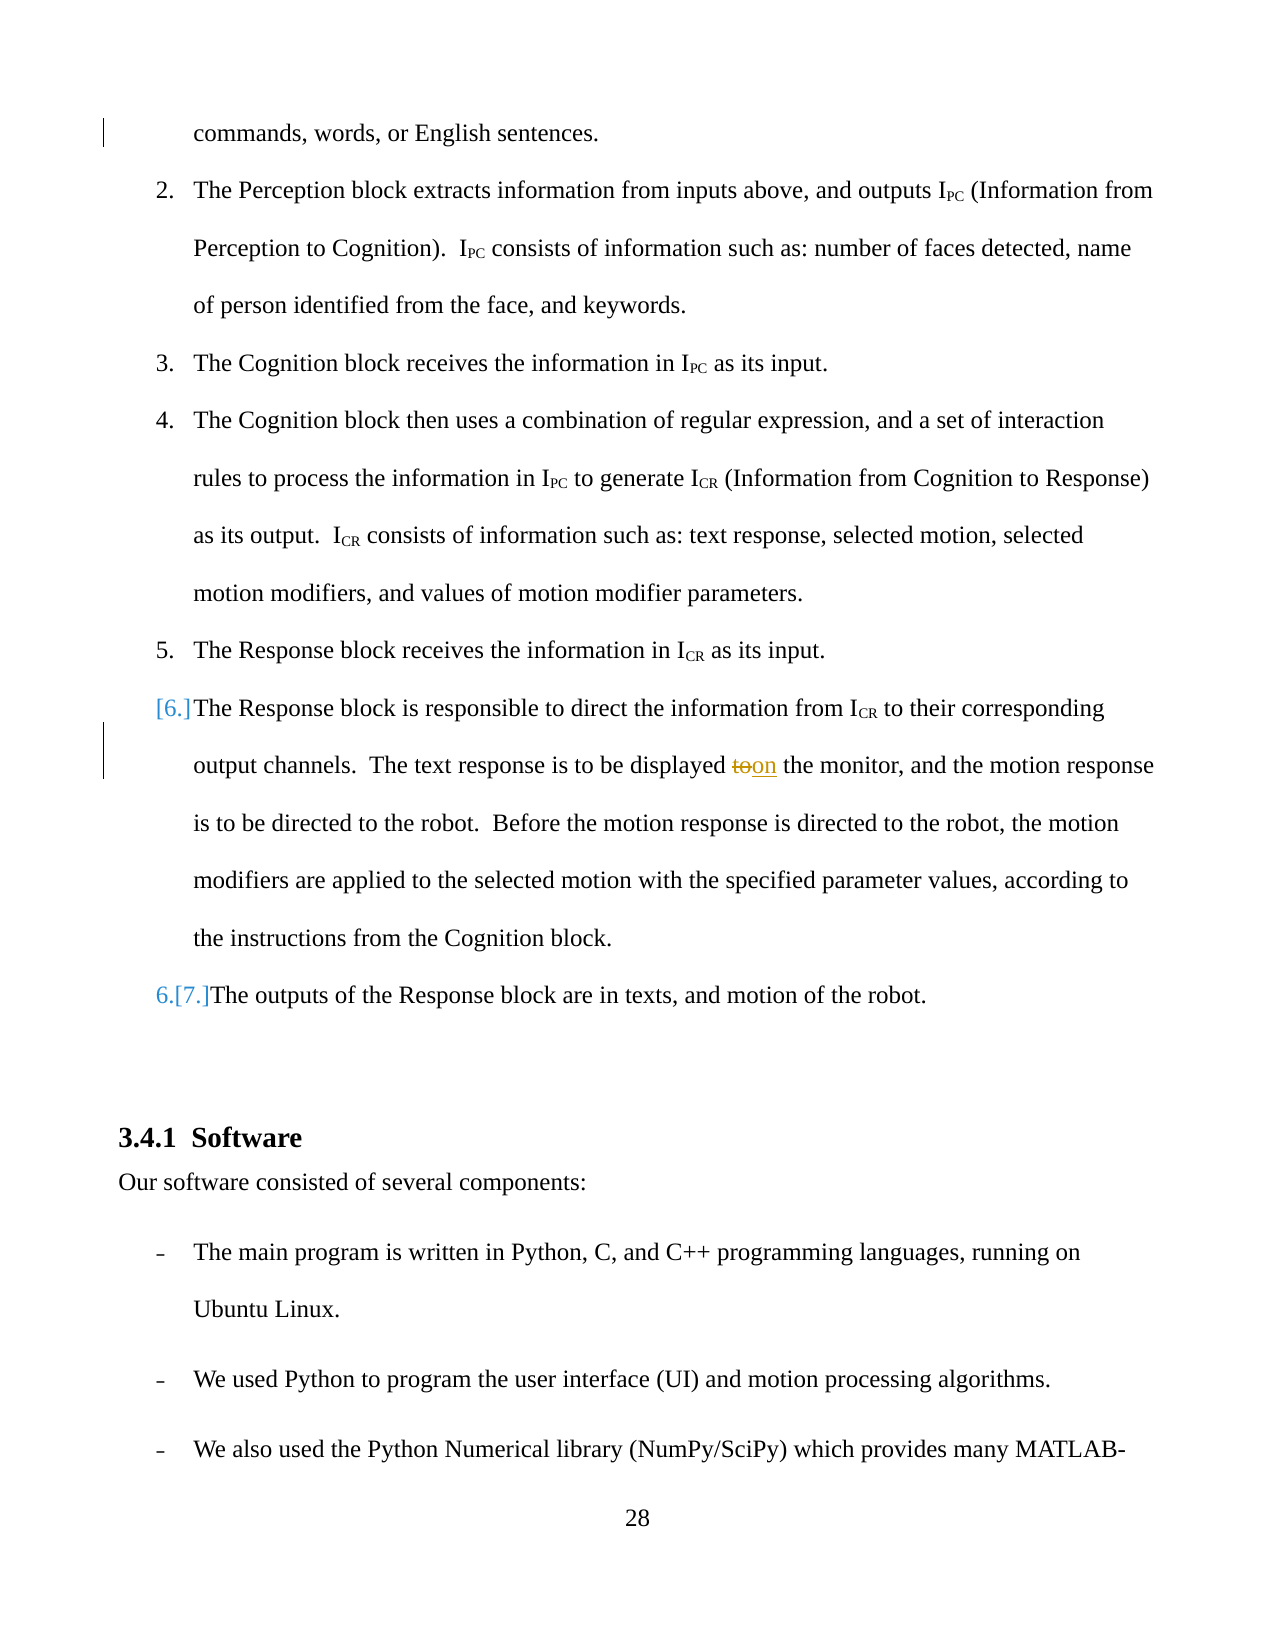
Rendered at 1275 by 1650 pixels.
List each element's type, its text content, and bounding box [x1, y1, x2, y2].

text Our software consisted of several components: [118, 1167, 1157, 1195]
list The Cognition block receives the information in IPC as its input. [156, 348, 1157, 377]
subtitle 3.4.1 Software [118, 1121, 1157, 1154]
list The Response block receives the information in ICR as its input. [156, 636, 1157, 664]
list We also used the Python Numerical library (NumPy/SciPy) which provides many MATLAB- [156, 1434, 1157, 1463]
list The outputs of the Response block are in texts, and motion of the robot. [156, 981, 1157, 1009]
list commands, words, or English sentences. [156, 118, 1157, 147]
list We used Python to program the user interface (UI) and motion processing algorithms. [156, 1364, 1157, 1393]
list The Perception block extracts information from inputs above, and outputs IPC (Information from Perception to Cognition). IPC consists of information such as: number of faces detected, name of person identified from the face, and keywords. [156, 176, 1157, 319]
list The Cognition block then uses a combination of regular expression, and a set of interaction rules to process the information in IPC to generate ICR (Information from Cognition to Response) as its output. ICR consists of information such as: text response, selected motion, selected motion modifiers, and values of motion modifier parameters. [156, 406, 1157, 607]
list The Response block is responsible to direct the information from ICR to their corresponding output channels. The text response is to be displayed on the monitor, and the motion response is to be directed to the robot. Before the motion response is directed to the robot, the motion modifiers are applied to the selected motion with the specified parameter values, according to the instructions from the Cognition block. [156, 693, 1157, 952]
list The main program is written in Python, C, and C++ programming languages, running on Ubuntu Linux. [156, 1237, 1157, 1323]
